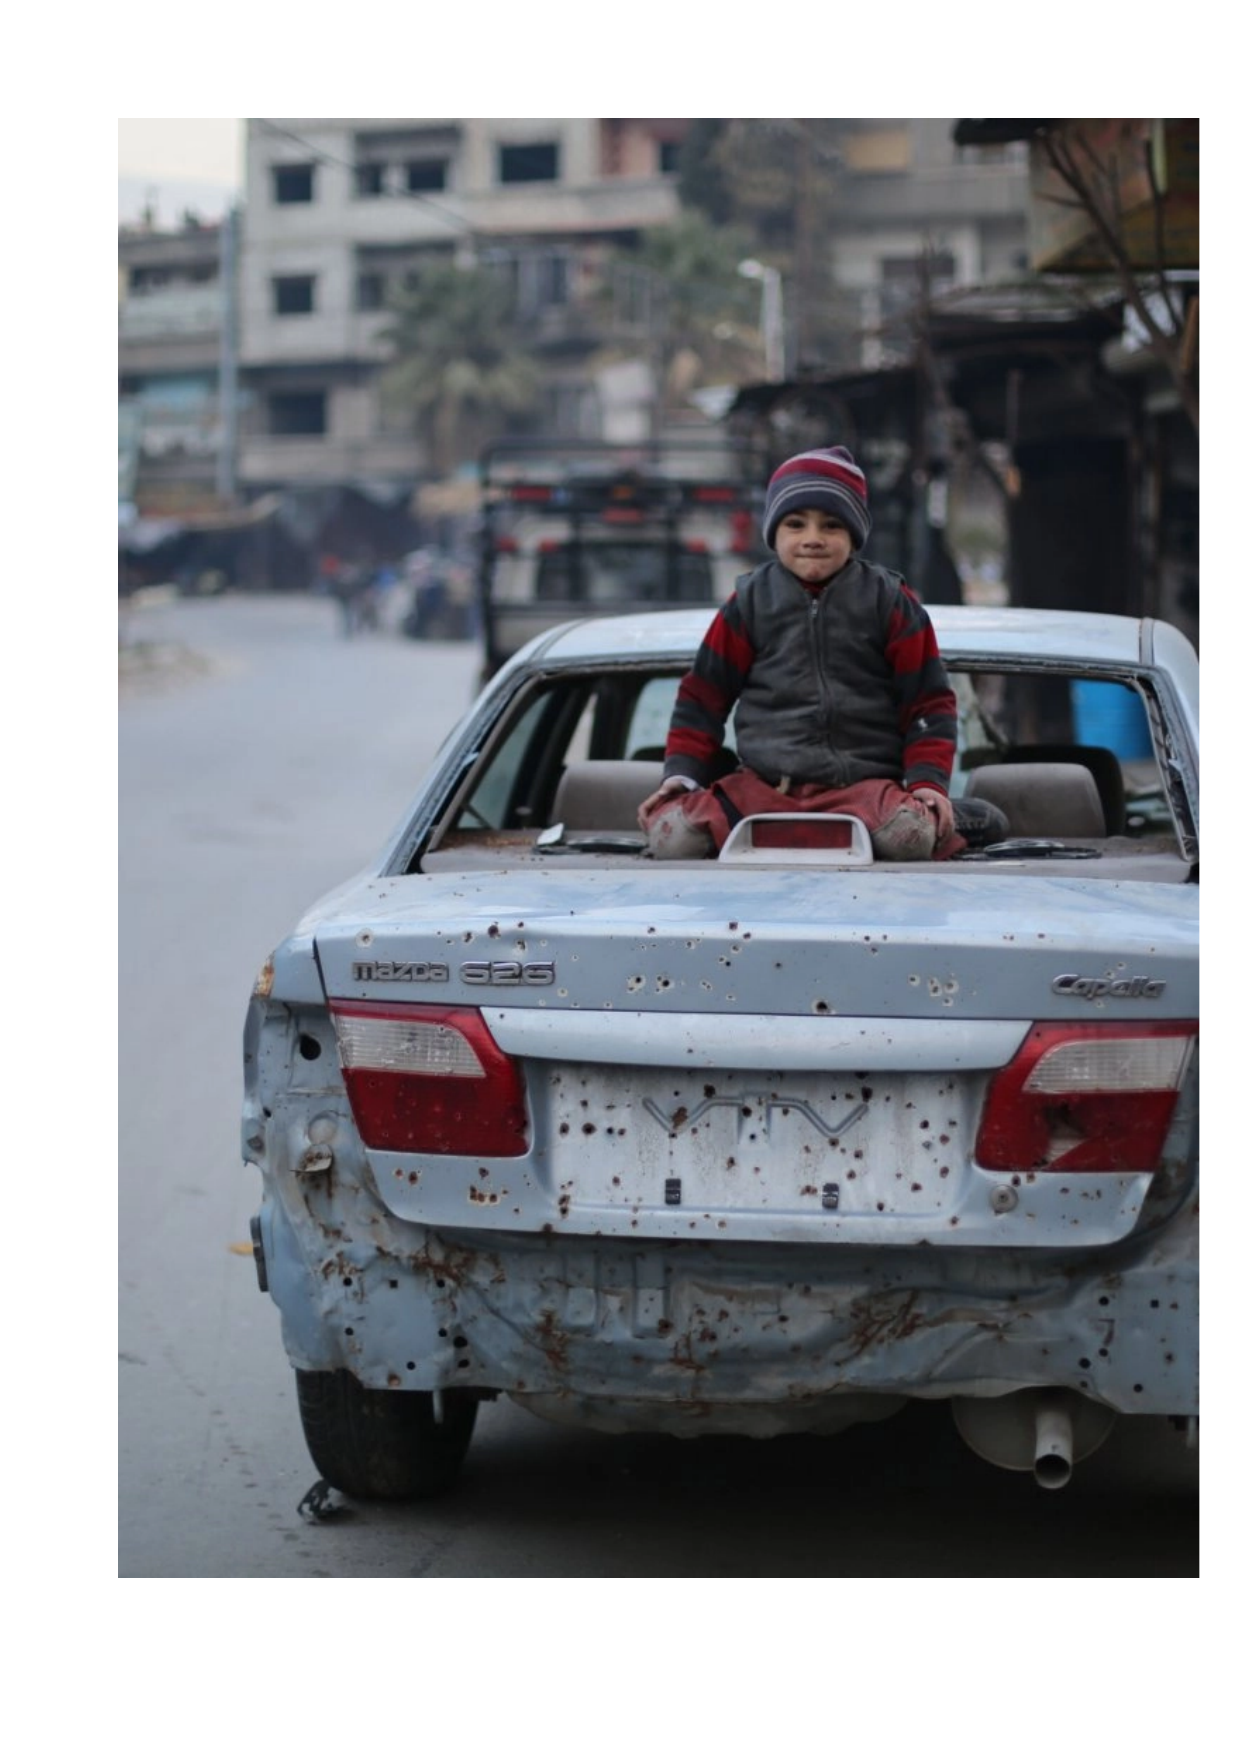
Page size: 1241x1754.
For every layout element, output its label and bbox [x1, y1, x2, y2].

picture [118, 118, 1200, 1578]
